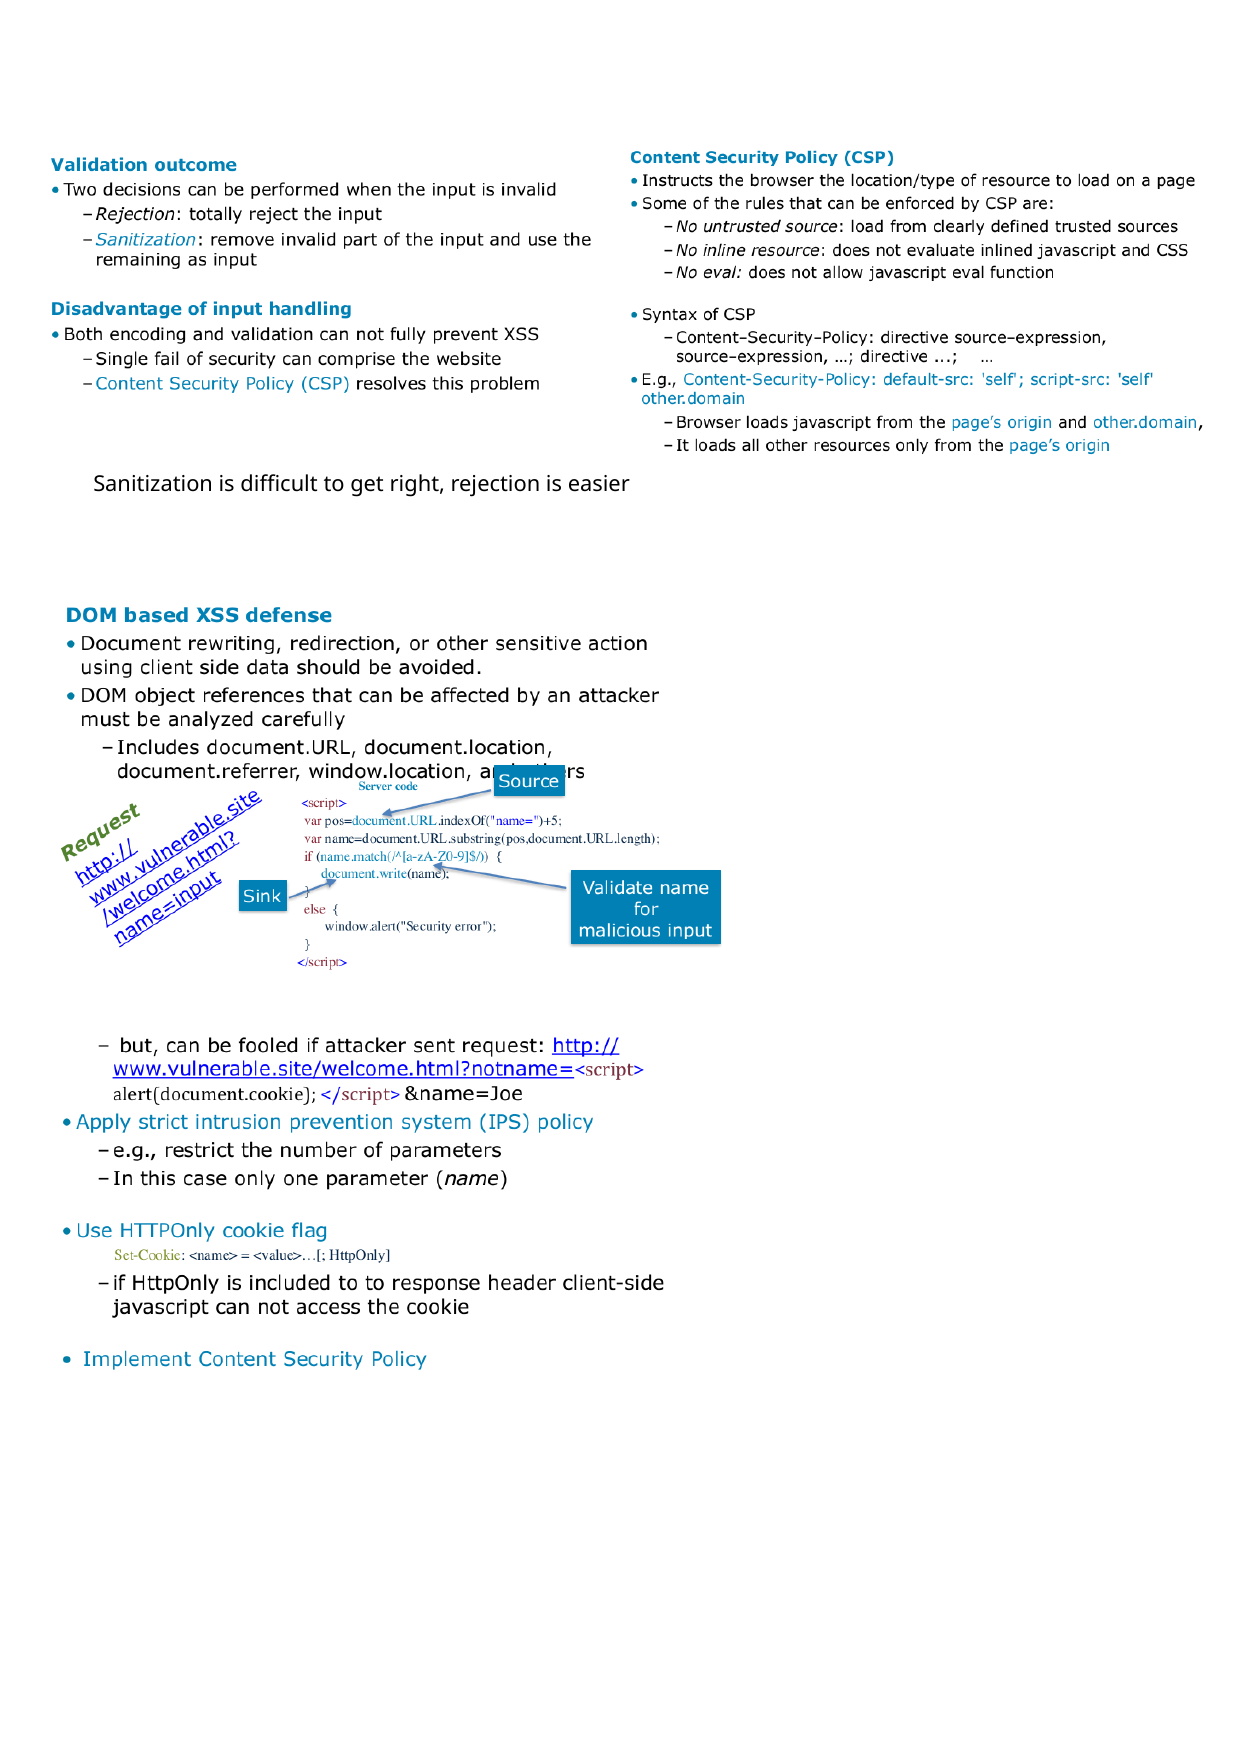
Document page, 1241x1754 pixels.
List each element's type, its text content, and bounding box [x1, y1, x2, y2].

picture [46, 152, 594, 395]
text Sanitization is difficult to get right, rejection is easier [93, 468, 1147, 498]
picture [674, 927, 680, 936]
picture [55, 1034, 669, 1374]
picture [55, 602, 722, 971]
picture [706, 925, 711, 933]
picture [685, 927, 691, 938]
picture [628, 145, 1206, 459]
